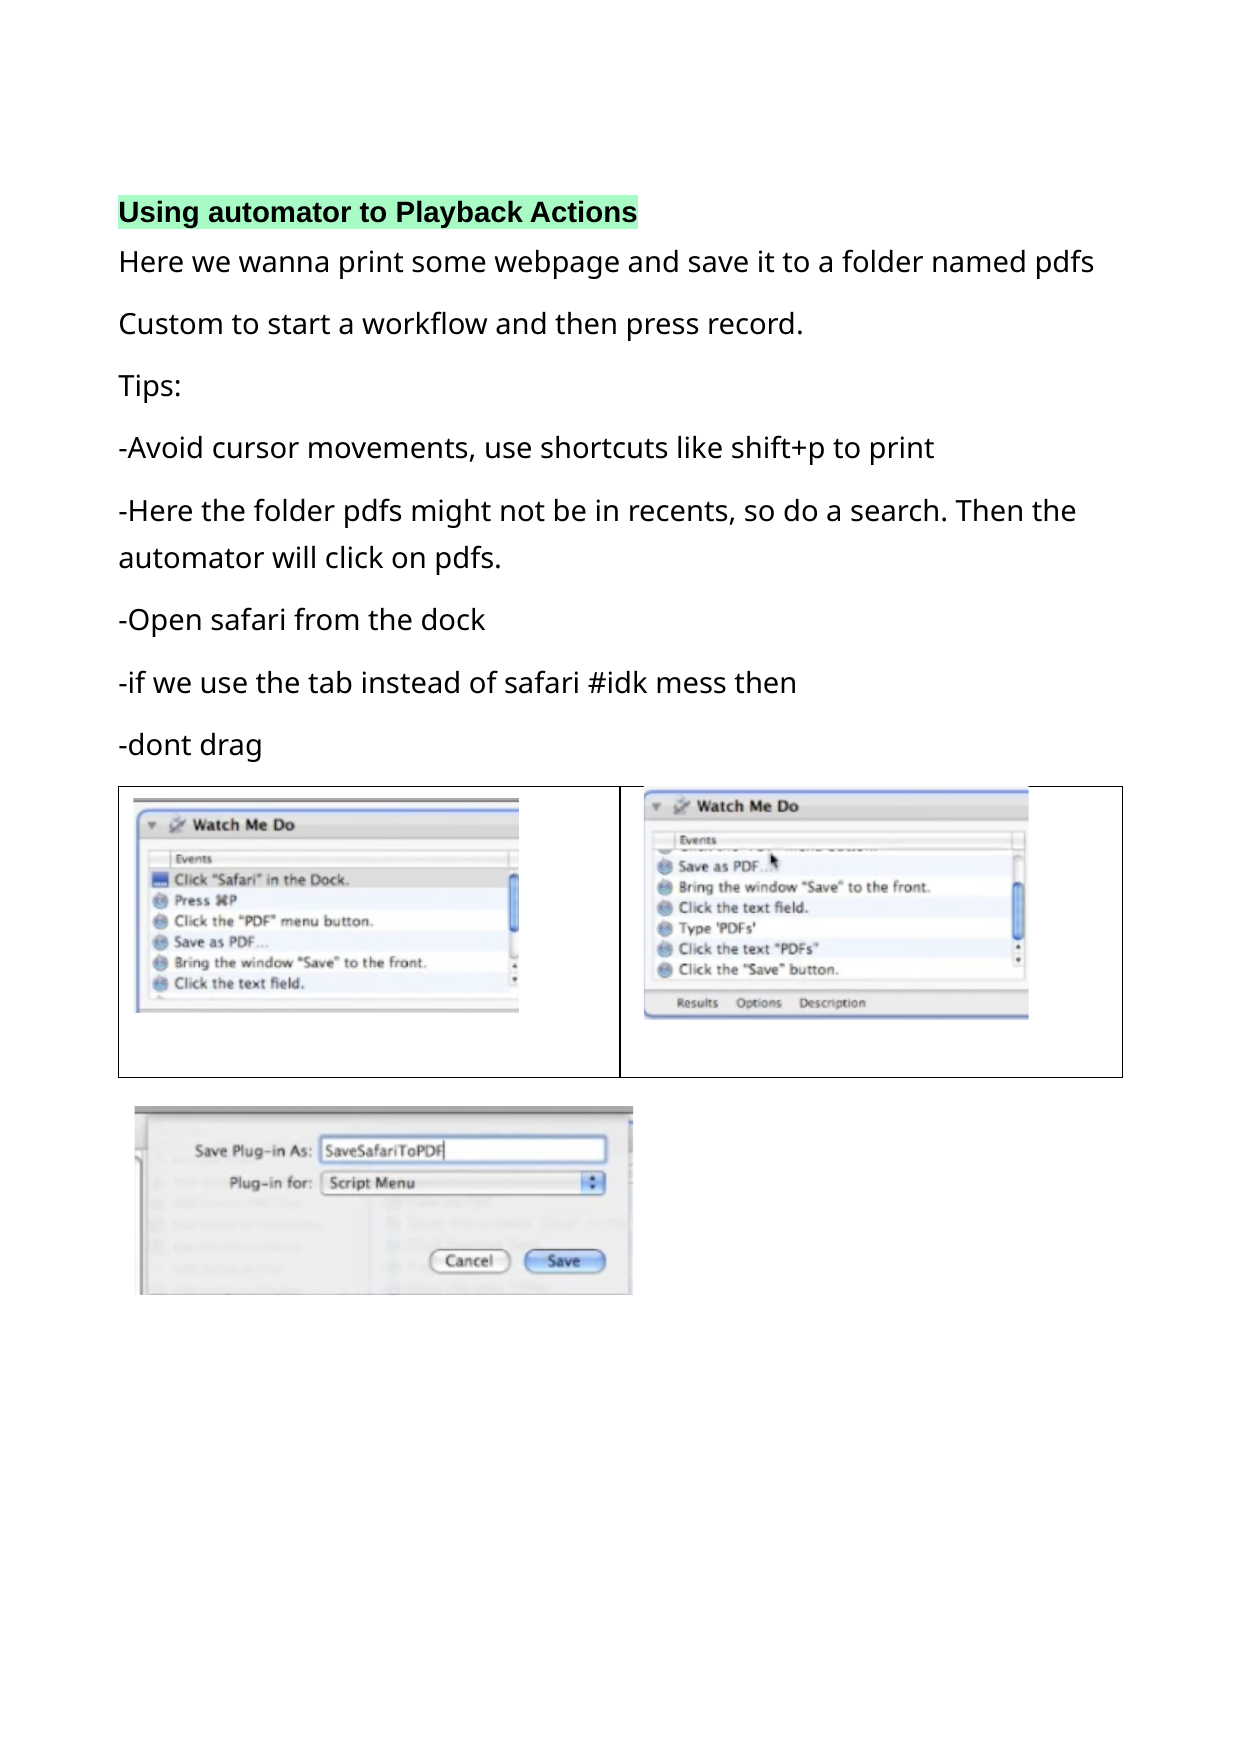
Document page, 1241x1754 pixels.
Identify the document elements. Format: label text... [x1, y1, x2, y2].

picture [643, 786, 1029, 1020]
text Here we wanna print some webpage and save it to a folder named pdfs [118, 241, 1122, 281]
text -dont drag [118, 724, 1122, 764]
table_header [621, 787, 1122, 1077]
text Tips: [118, 366, 1122, 405]
text -Here the folder pdfs might not be in recents, so do a search. Then the automator will click on pdfs. [118, 490, 1122, 577]
picture [133, 798, 519, 1013]
picture [134, 1106, 634, 1295]
text -Open safari from the dock [118, 600, 1122, 639]
text -if we use the tab instead of safari #idk mess then [118, 662, 1122, 702]
text Custom to start a workflow and then press record. [118, 303, 1122, 343]
table_header [119, 787, 619, 1077]
text -Avoid cursor movements, use shortcuts like shift+p to print [118, 428, 1122, 467]
subtitle Using automator to Playback Actions [638, 195, 1122, 229]
